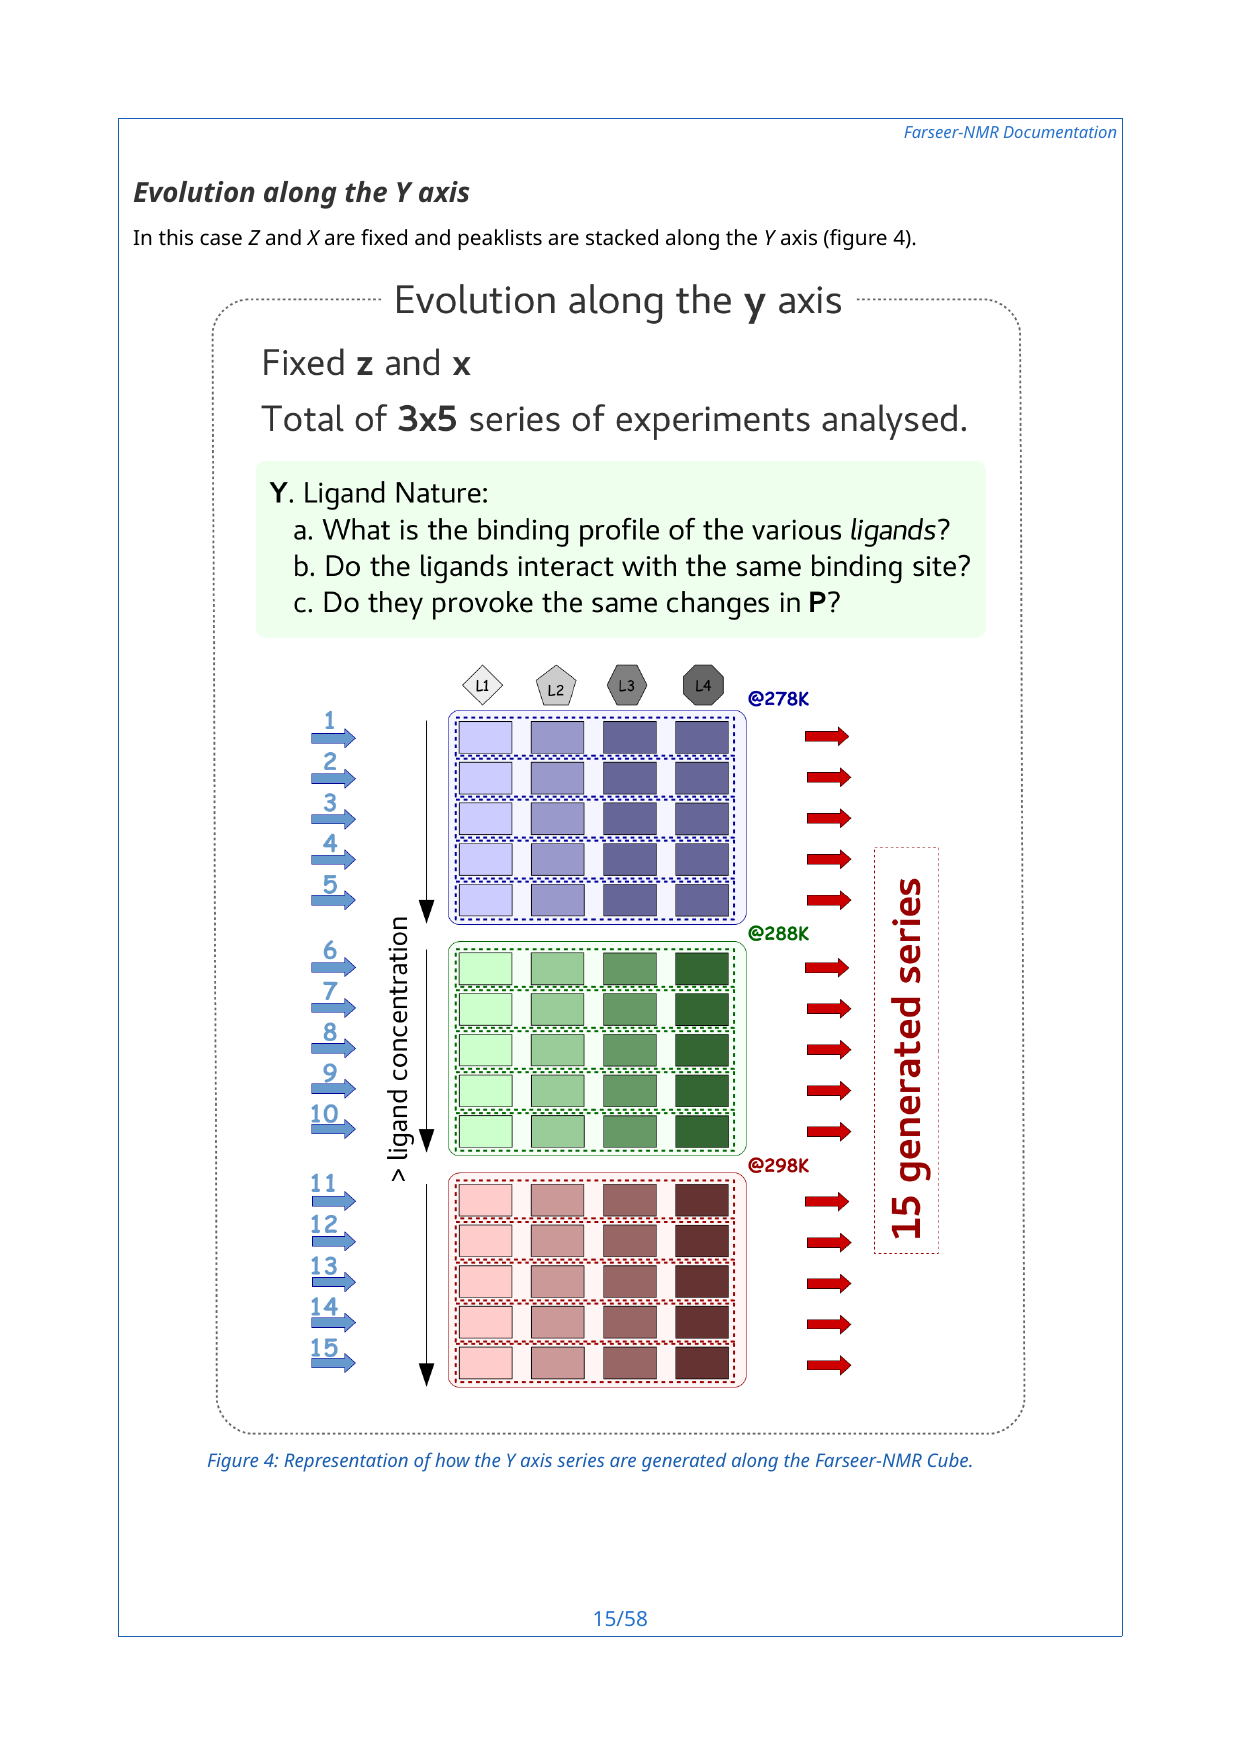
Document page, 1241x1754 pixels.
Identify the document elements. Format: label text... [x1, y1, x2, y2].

picture [206, 270, 1034, 1442]
subtitle Evolution along the Y axis [133, 173, 1119, 211]
text Figure 4: Representation of how the Y axis series are generated along the Farseer-NMR Cube. [207, 1442, 1033, 1473]
text In this case Z and X are fixed and peaklists are stacked along the Y axis (figure 4). [133, 223, 1107, 252]
